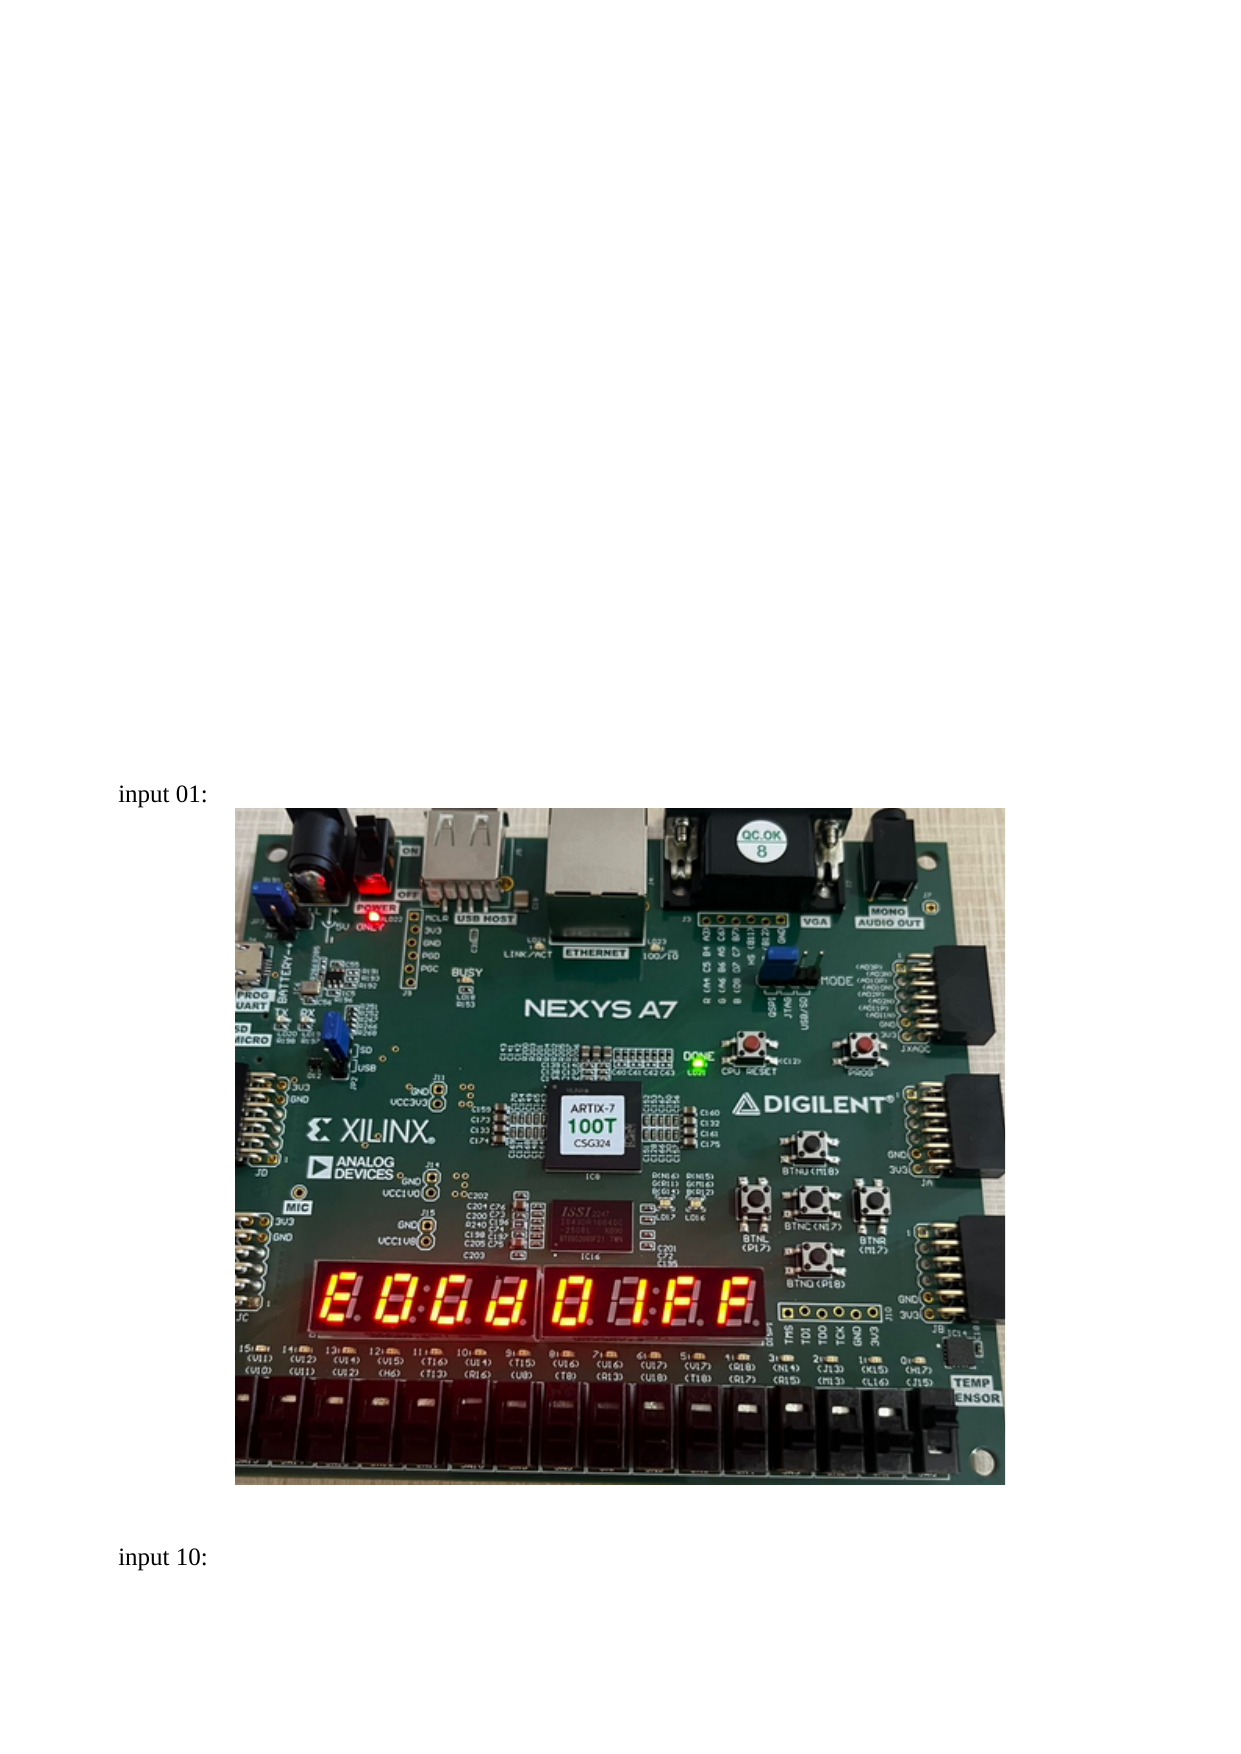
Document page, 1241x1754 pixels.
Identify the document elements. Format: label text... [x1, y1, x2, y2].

text input 10: [118, 1542, 1122, 1571]
picture [235, 808, 1006, 1485]
text input 01: [118, 779, 1122, 808]
